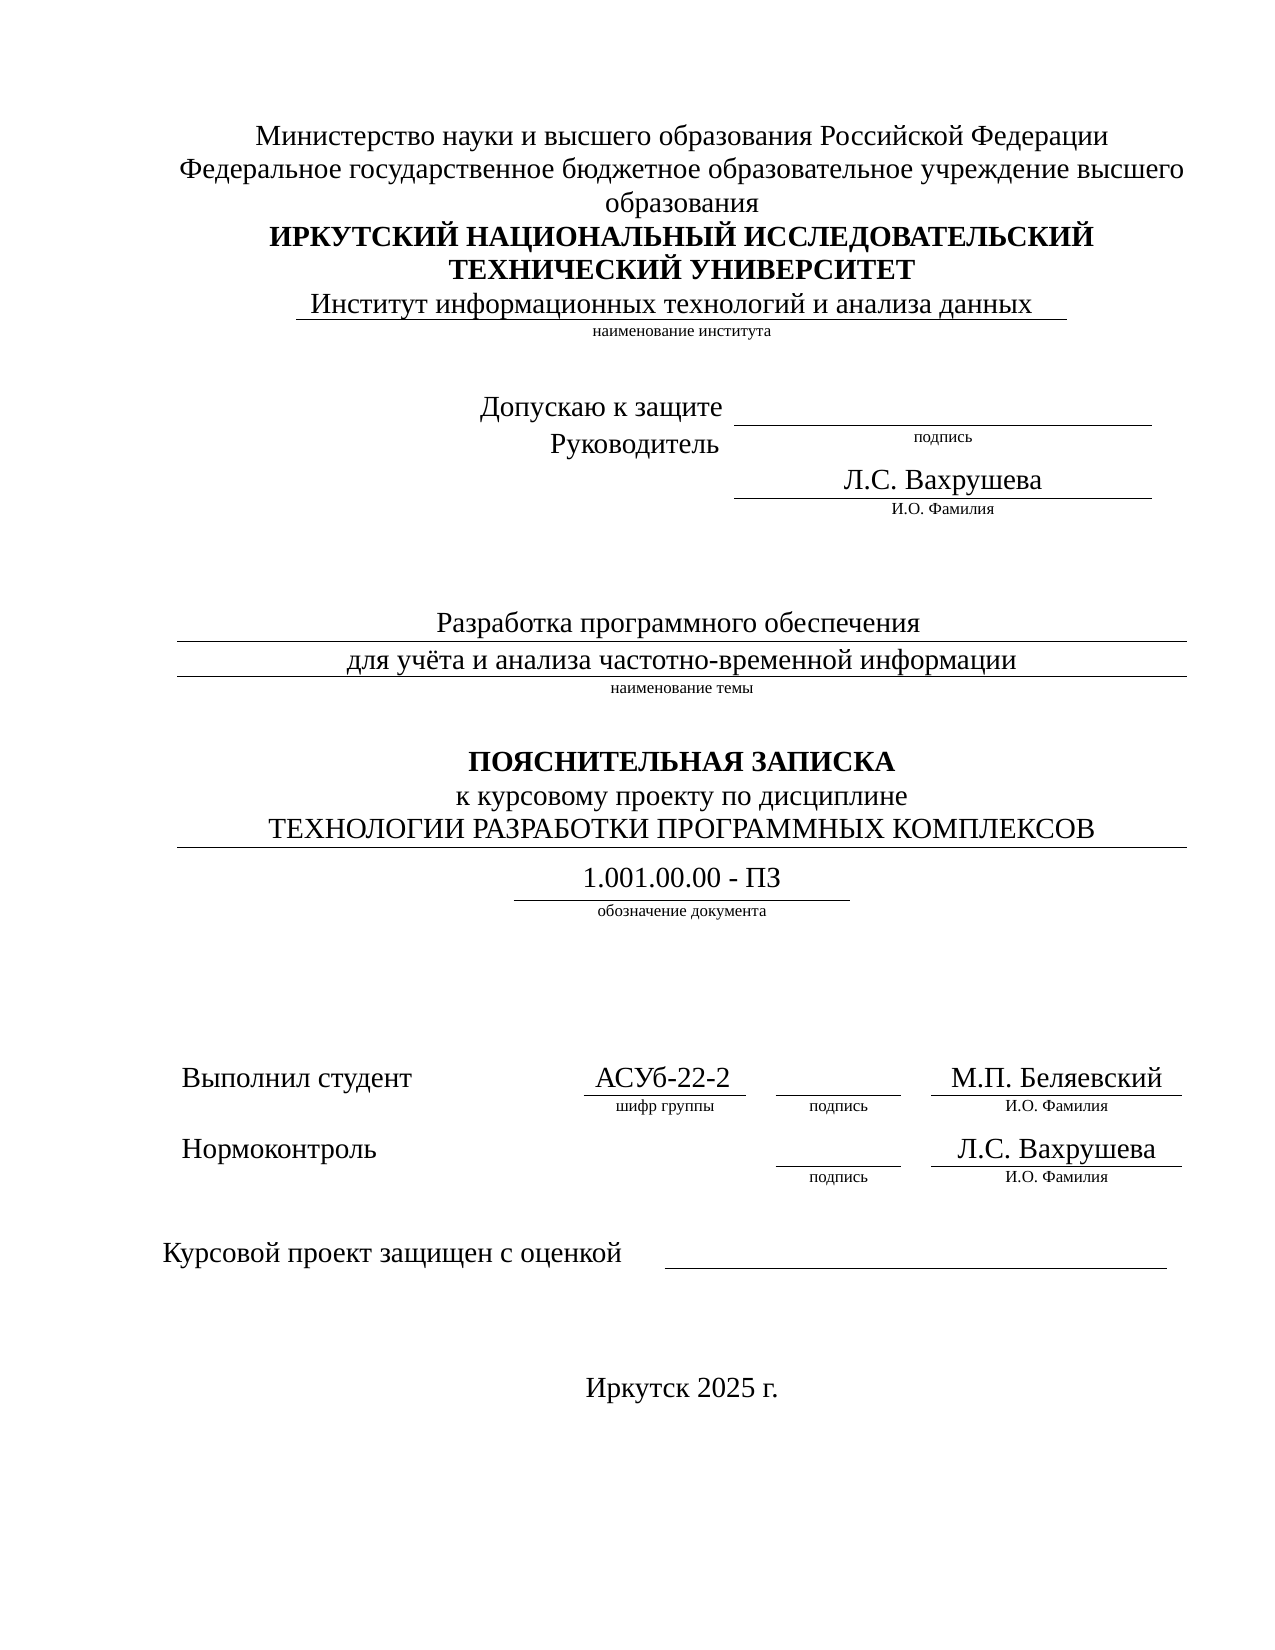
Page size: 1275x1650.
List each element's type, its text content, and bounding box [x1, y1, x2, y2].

table_cell подпись [776, 1096, 901, 1130]
table_cell [554, 1095, 583, 1130]
table_cell для учёта и анализа частотно-временной информации [177, 642, 1187, 676]
table_cell И.О. Фамилия [734, 499, 1152, 534]
table_cell Л.С. Вахрушева [931, 1130, 1182, 1166]
table_header Выполнил студент [181, 1060, 554, 1095]
table_cell [901, 1166, 931, 1201]
table_header АСУб-22-2 [584, 1060, 746, 1095]
table_header [734, 390, 1152, 425]
table_header Допускаю к защите [177, 390, 734, 425]
table_cell шифр группы [584, 1096, 746, 1130]
table_cell [554, 1166, 583, 1201]
table_cell подпись [734, 426, 1152, 462]
table_header Технологии разработки программных комплексов [177, 811, 1187, 847]
table_header [776, 1060, 901, 1095]
text ИРКУТСКИЙ НАЦИОНАЛЬНЫЙ ИССЛЕДОВАТЕЛЬСКИЙ ТЕХНИЧЕСКИЙ УНИВЕРСИТЕТ [177, 219, 1186, 286]
text к курсовому проекту по дисциплине [177, 778, 1186, 811]
table_cell [584, 1166, 746, 1201]
text наименование темы [177, 677, 1186, 711]
text Министерство науки и высшего образования Российской Федерации [177, 118, 1186, 152]
text ПОЯСНИТЕЛЬНАЯ ЗАПИСКА [177, 744, 1186, 778]
table_cell И.О. Фамилия [931, 1167, 1182, 1201]
table_header М.П. Беляевский [931, 1060, 1182, 1095]
table_cell [776, 1130, 901, 1166]
table_header [554, 1060, 583, 1095]
table_cell Нормоконтроль [181, 1130, 554, 1166]
table_cell Л.С. Вахрушева [734, 462, 1152, 497]
text Федеральное государственное бюджетное образовательное учреждение высшего образования [177, 152, 1186, 219]
table_cell [901, 1130, 931, 1166]
table_cell [181, 1095, 554, 1130]
table_cell 1.001.00.00 - ПЗ [514, 848, 850, 900]
table_cell [177, 462, 734, 497]
table_cell наименование института [296, 320, 1067, 354]
table_cell [177, 498, 734, 534]
table_cell [901, 1095, 931, 1130]
table_cell [584, 1130, 746, 1166]
table_header [901, 1060, 931, 1095]
table_cell [554, 1130, 583, 1166]
text обозначение документа [177, 901, 1186, 934]
table_cell [746, 1095, 776, 1130]
table_cell И.О. Фамилия [931, 1096, 1182, 1130]
table_cell [746, 1166, 776, 1201]
table_header [746, 1060, 776, 1095]
table_cell [746, 1130, 776, 1166]
table_cell [181, 1166, 554, 1201]
text Иркутск 2025 г. [177, 1370, 1186, 1403]
text Курсовой проект защищен с оценкой [162, 1235, 1186, 1268]
table_header [665, 1269, 1167, 1303]
table_cell [177, 848, 513, 900]
table_header Институт информационных технологий и анализа данных [296, 286, 1067, 319]
table_cell подпись [776, 1167, 901, 1201]
table_header Разработка программного обеспечения [177, 605, 1187, 641]
table_cell Руководитель [177, 425, 734, 462]
table_cell [850, 848, 1187, 900]
